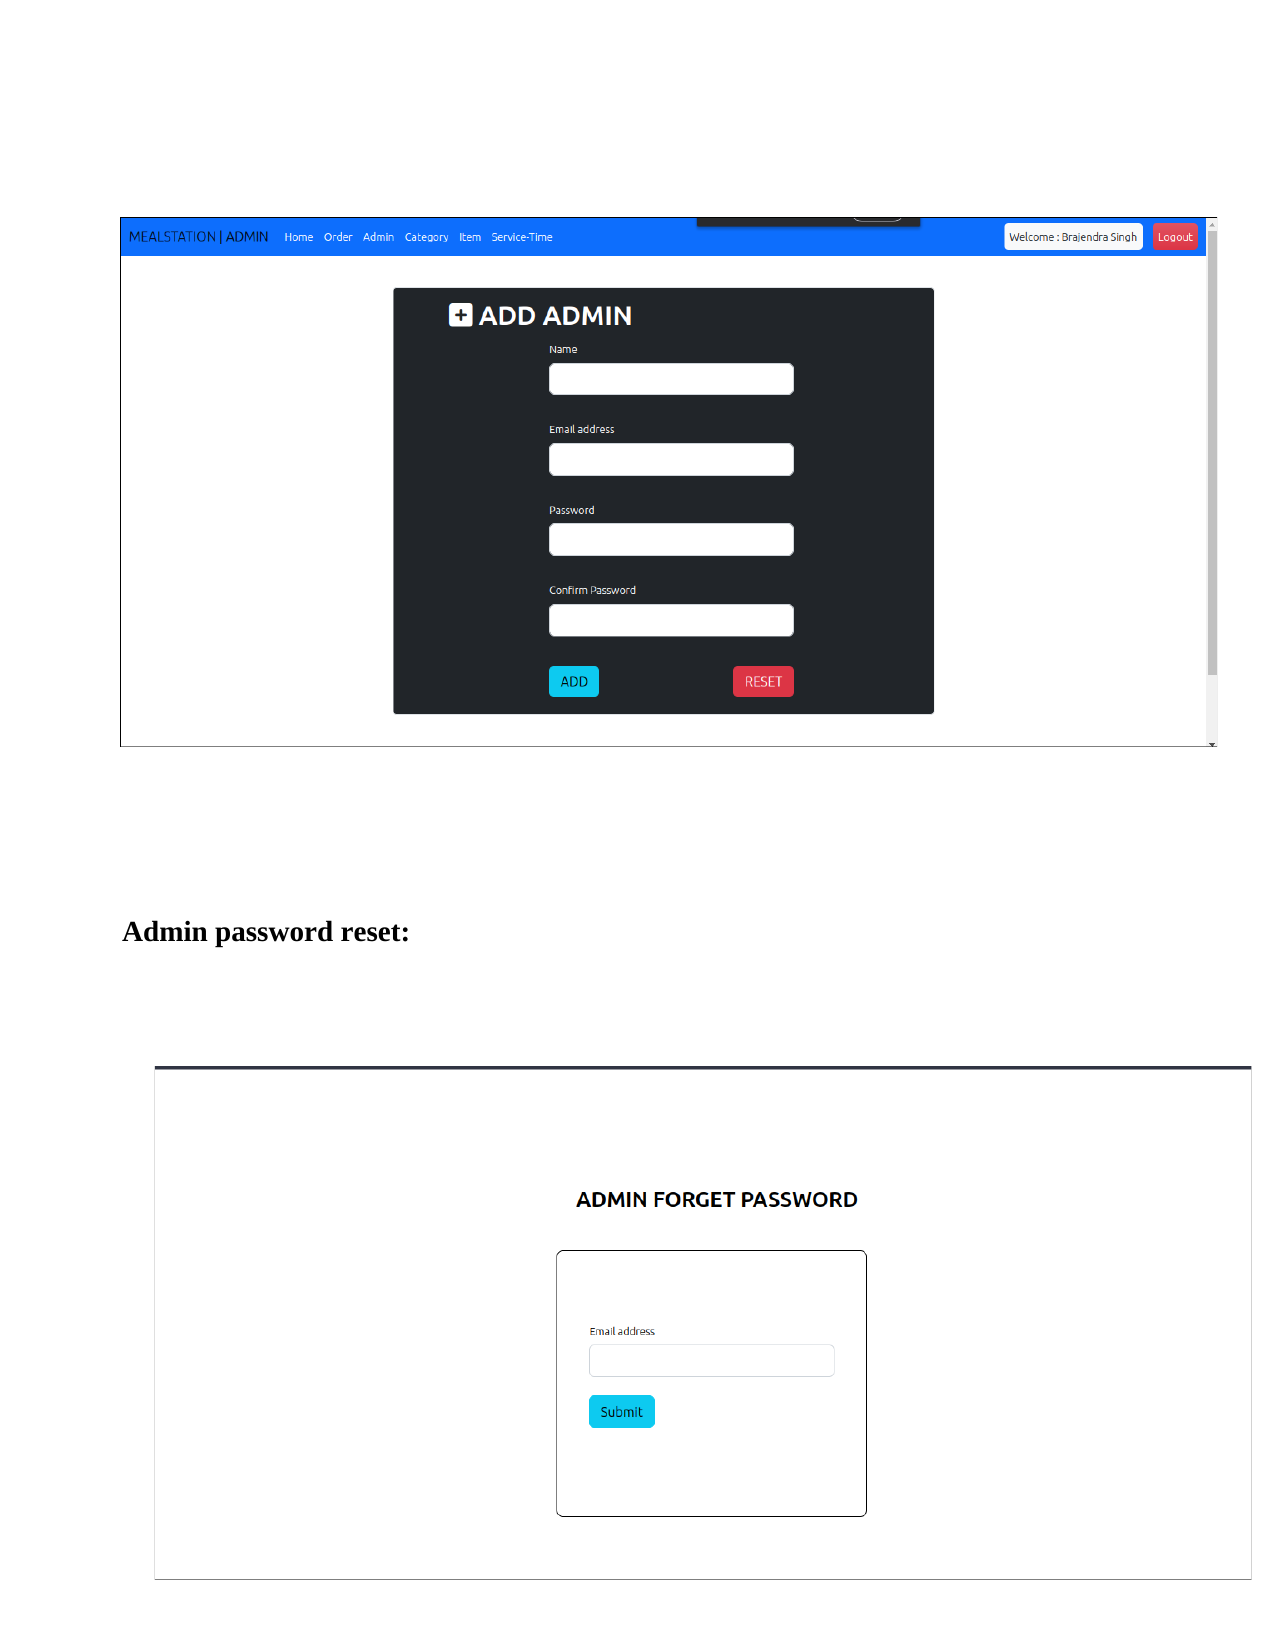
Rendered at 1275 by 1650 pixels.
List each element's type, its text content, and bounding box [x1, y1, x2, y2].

text Admin password reset: [122, 914, 1219, 947]
picture [120, 217, 1218, 747]
picture [154, 1066, 1252, 1580]
